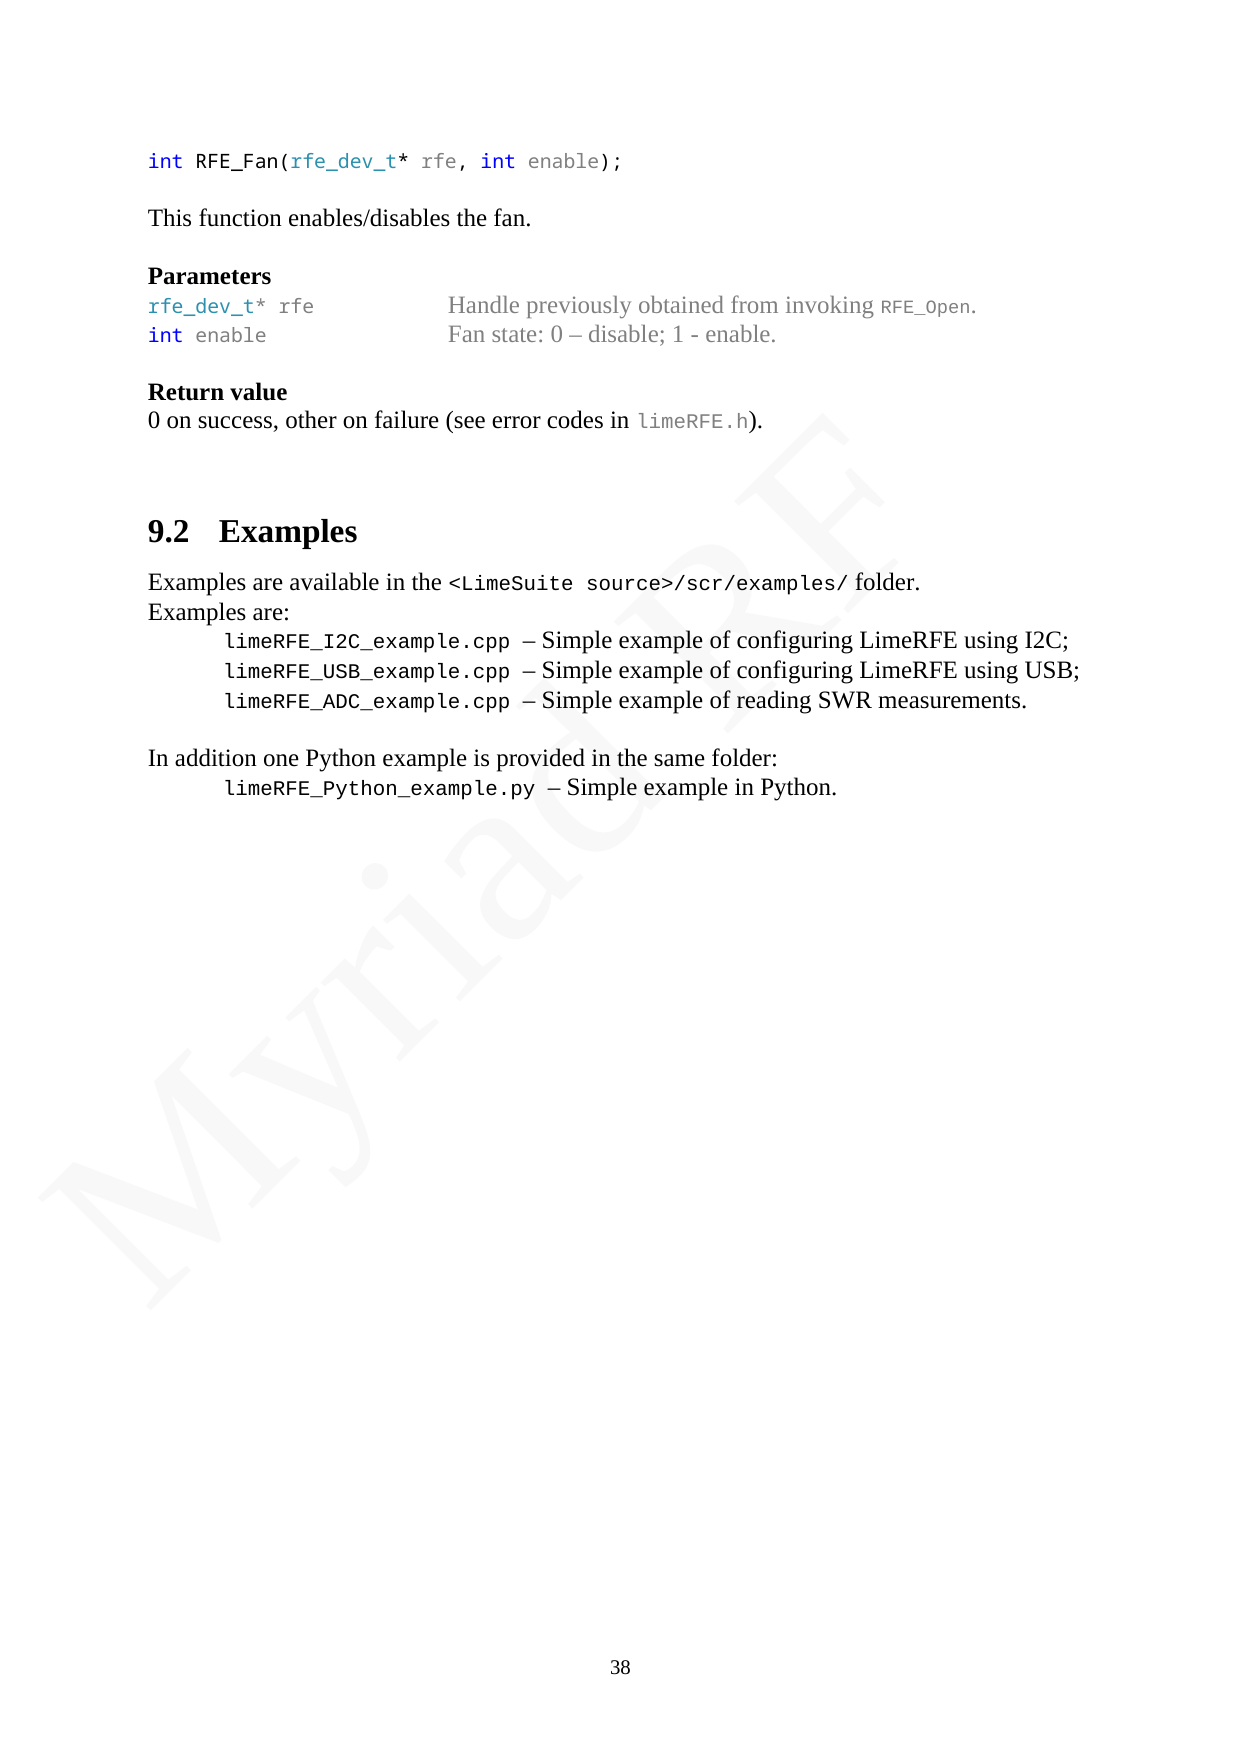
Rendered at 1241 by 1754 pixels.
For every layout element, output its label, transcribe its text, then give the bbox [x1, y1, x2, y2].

text limeRFE_I2C_example.cpp – Simple example of configuring LimeRFE using I2C; [711, 626, 1092, 655]
subtitle Examples [148, 511, 811, 549]
text [620, 614, 647, 626]
text In addition one Python example is provided in the same folder: [148, 743, 554, 772]
text In addition one Python example is provided in the same folder: [611, 743, 1092, 772]
text In addition one Python example is provided in the same folder: [549, 743, 608, 772]
text Examples are available in the <LimeSuite source>/scr/examples/ folder. [747, 567, 854, 597]
text limeRFE_Python_example.py [148, 772, 534, 801]
text 0 on success, other on failure (see error codes in limeRFE.h). [148, 406, 1092, 435]
text [746, 597, 1092, 626]
text int RFE_Fan(rfe_dev_t* rfe, int enable); [148, 148, 1092, 175]
text limeRFE_ADC_example.cpp – Simple example of reading SWR measurements. [148, 685, 550, 714]
text Examples are available in the <LimeSuite source>/scr/examples/ folder. [655, 567, 733, 597]
text limeRFE_USB_example.cpp – Simple example of configuring LimeRFE using USB; [148, 655, 706, 685]
text [655, 597, 734, 626]
text This function enables/disables the fan. [148, 203, 1092, 232]
text limeRFE_USB_example.cpp – Simple example of configuring LimeRFE using USB; [713, 655, 1092, 685]
text limeRFE_ADC_example.cpp – Simple example of reading SWR measurements. [749, 685, 1092, 714]
subtitle [829, 511, 1092, 549]
text Parameters [148, 261, 1092, 290]
text Examples are available in the <LimeSuite source>/scr/examples/ folder. [866, 567, 1092, 597]
text – Simple [549, 772, 637, 801]
text Examples are available in the <LimeSuite source>/scr/examples/ folder. [148, 567, 667, 597]
text Return value [148, 377, 1092, 406]
text int enable Fan state: 0 – disable; 1 - enable. [148, 319, 1092, 348]
text Examples are: [148, 597, 637, 626]
text example in Python. [640, 772, 1092, 801]
text rfe_dev_t* rfe Handle previously obtained from invoking RFE_Open. [148, 290, 1092, 319]
subtitle [810, 511, 832, 523]
text limeRFE_I2C_example.cpp – Simple example of configuring LimeRFE using I2C; [148, 626, 676, 655]
text limeRFE_ADC_example.cpp – Simple example of reading SWR measurements. [553, 685, 734, 714]
